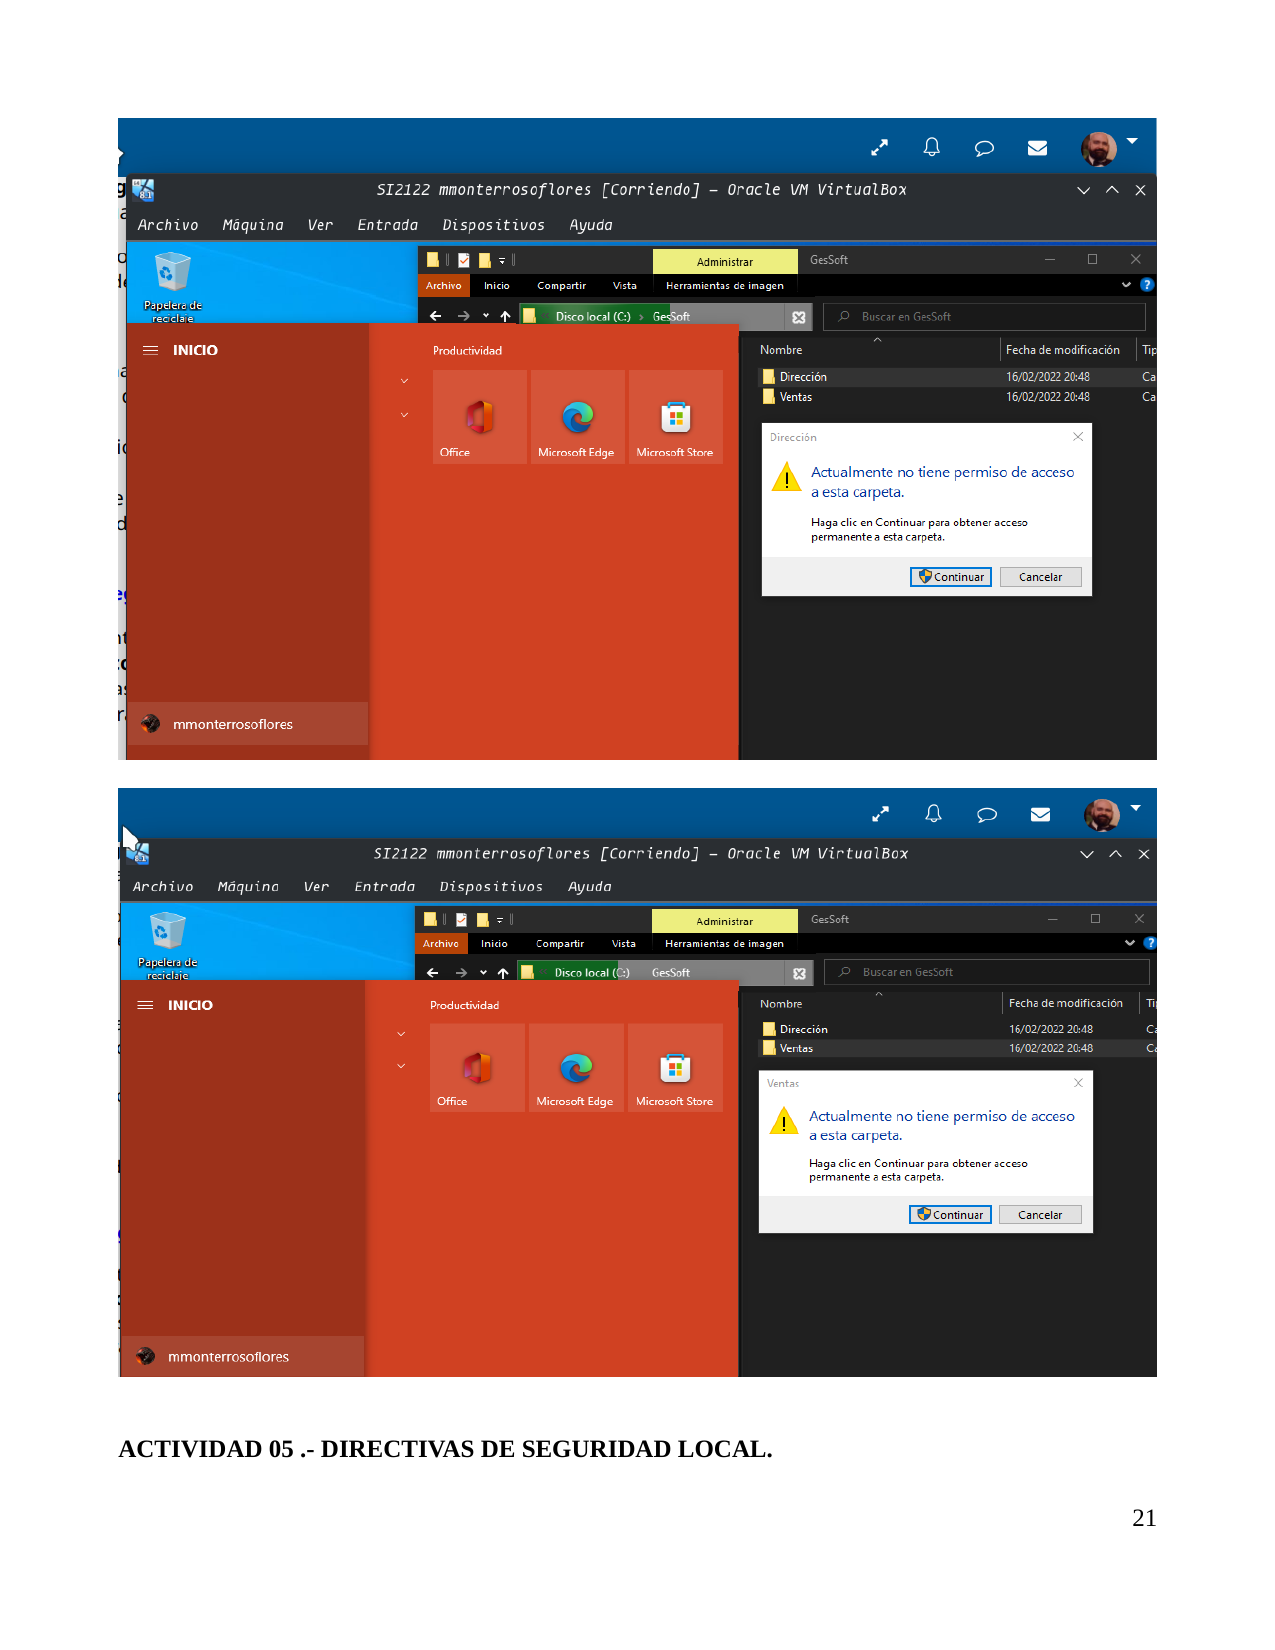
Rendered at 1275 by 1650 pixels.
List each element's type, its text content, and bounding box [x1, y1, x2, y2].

text ACTIVIDAD 05 .- DIRECTIVAS DE SEGURIDAD LOCAL. [118, 1434, 1157, 1463]
picture [118, 118, 1157, 760]
table_header [118, 760, 1157, 788]
table_header [118, 1377, 1157, 1406]
picture [118, 788, 1157, 1377]
